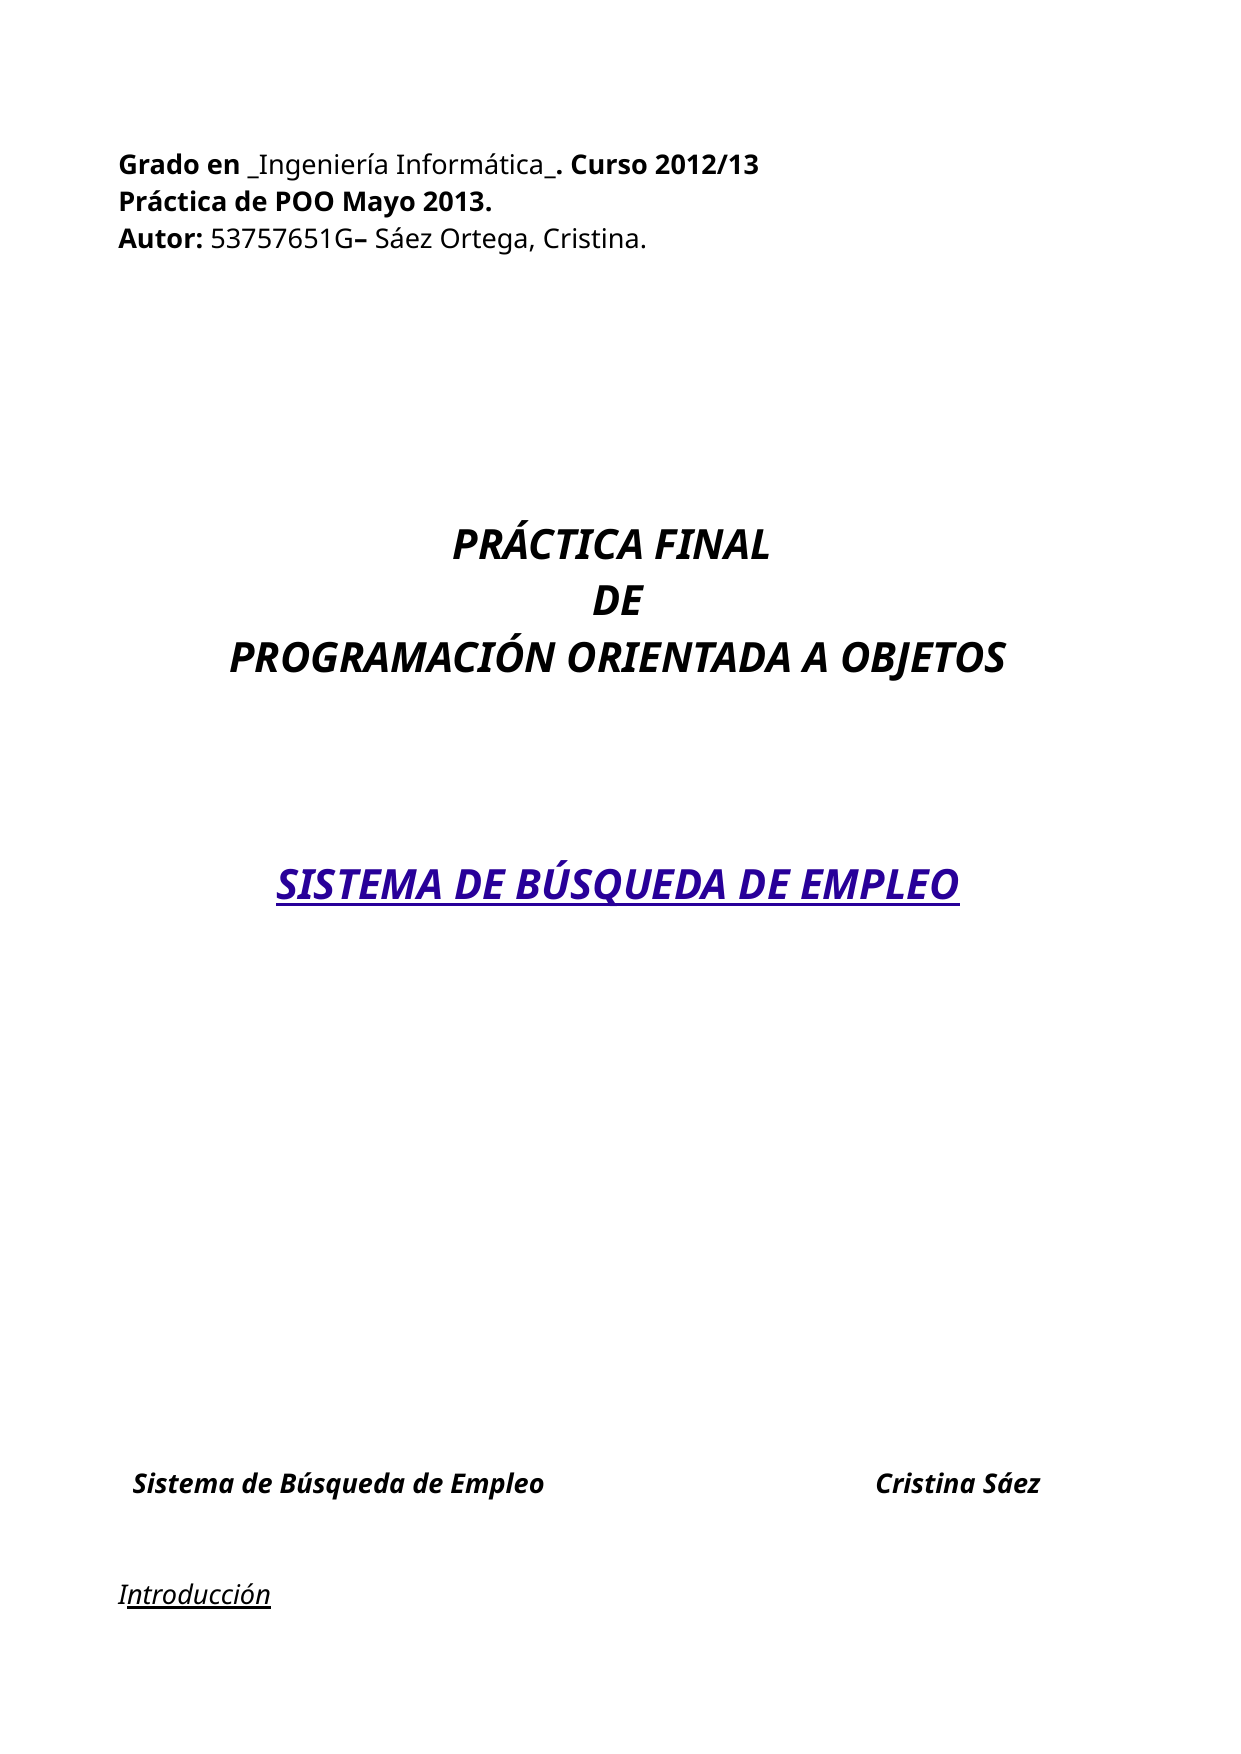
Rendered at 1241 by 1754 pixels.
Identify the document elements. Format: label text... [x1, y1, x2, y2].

text Introducción [118, 1575, 1122, 1612]
text Práctica de POO Mayo 2013. [118, 183, 1122, 219]
text DE [118, 571, 1122, 628]
text Autor: 53757651G– Sáez Ortega, Cristina. [118, 219, 1122, 256]
text PRÁCTICA FINAL [118, 514, 1122, 571]
text Sistema de Búsqueda de Empleo Cristina Sáez [118, 1465, 1122, 1502]
text Grado en _Ingeniería Informática_. Curso 2012/13 [118, 146, 1122, 183]
text SISTEMA DE BÚSQUEDA DE EMPLEO [118, 855, 1122, 912]
text PROGRAMACIÓN ORIENTADA A OBJETOS [118, 628, 1122, 685]
